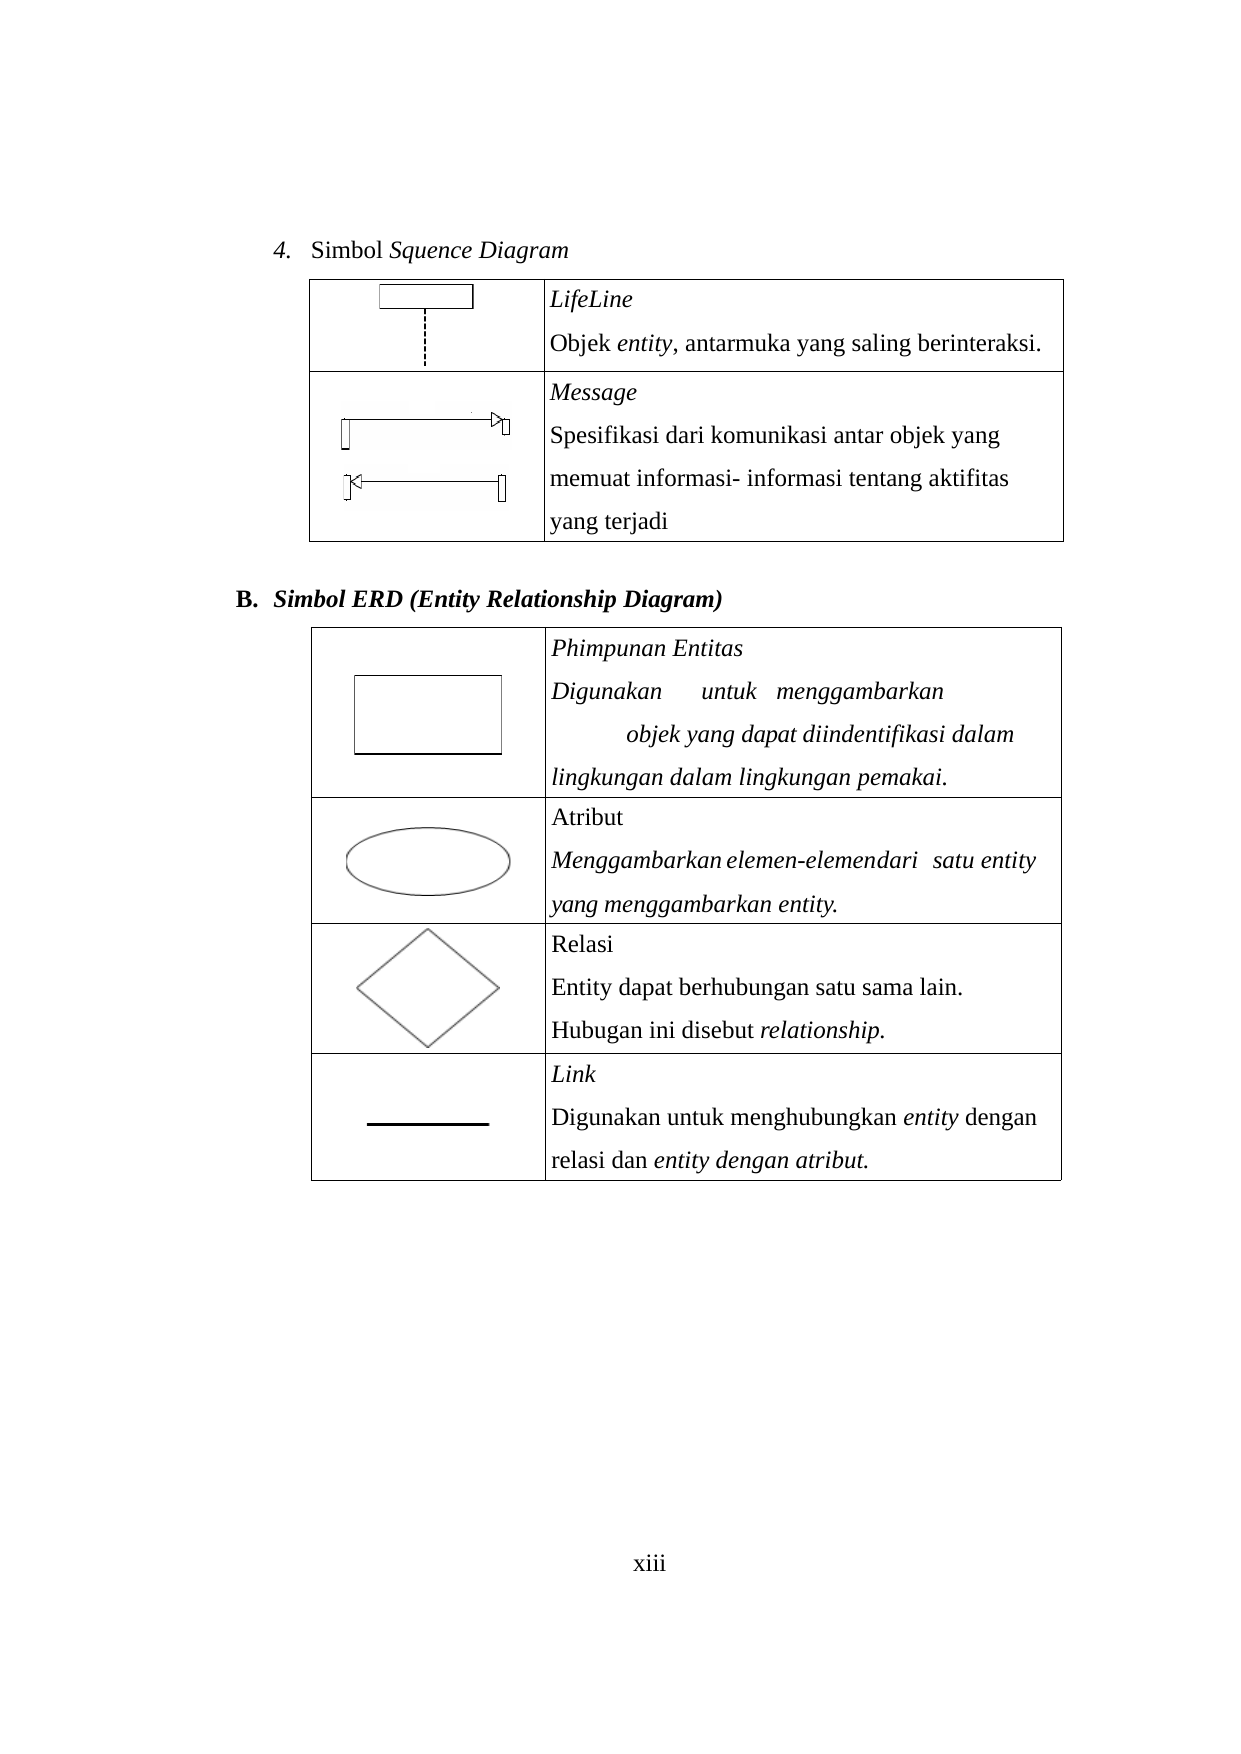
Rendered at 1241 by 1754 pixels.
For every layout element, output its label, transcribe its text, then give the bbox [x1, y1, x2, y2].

picture [343, 464, 510, 511]
table_cell [310, 372, 544, 541]
table_cell Message Spesifikasi dari komunikasi antar objek yang memuat informasi- informasi tentang aktifitas yang terjadi [545, 372, 1063, 541]
table_cell [312, 924, 545, 1053]
table_header [310, 280, 544, 371]
table_header LifeLine Objek entity, antarmuka yang saling berinteraksi. [545, 280, 1063, 371]
picture [346, 827, 511, 896]
list Simbol Squence Diagram [273, 236, 1063, 264]
picture [341, 401, 512, 450]
list Simbol ERD (Entity Relationship Diagram) [236, 584, 1063, 612]
table_cell [312, 798, 545, 923]
picture [356, 928, 500, 1048]
table_cell Link Digunakan untuk menghubungkan entity dengan relasi dan entity dengan atribut. [546, 1054, 1061, 1179]
table_cell Atribut Menggambarkan elemen-elemen dari satu entity yang menggambarkan entity. [546, 798, 1061, 923]
picture [354, 675, 502, 755]
table_cell [312, 1054, 545, 1179]
table_header Phimpunan Entitas Digunakan untuk menggambarkan objek yang dapat diindentifikasi dalam lingkungan dalam lingkungan pemakai. [546, 628, 1061, 797]
picture [379, 284, 474, 366]
table_header [312, 628, 545, 797]
table_cell Relasi Entity dapat berhubungan satu sama lain. Hubugan ini disebut relationship. [546, 924, 1061, 1053]
